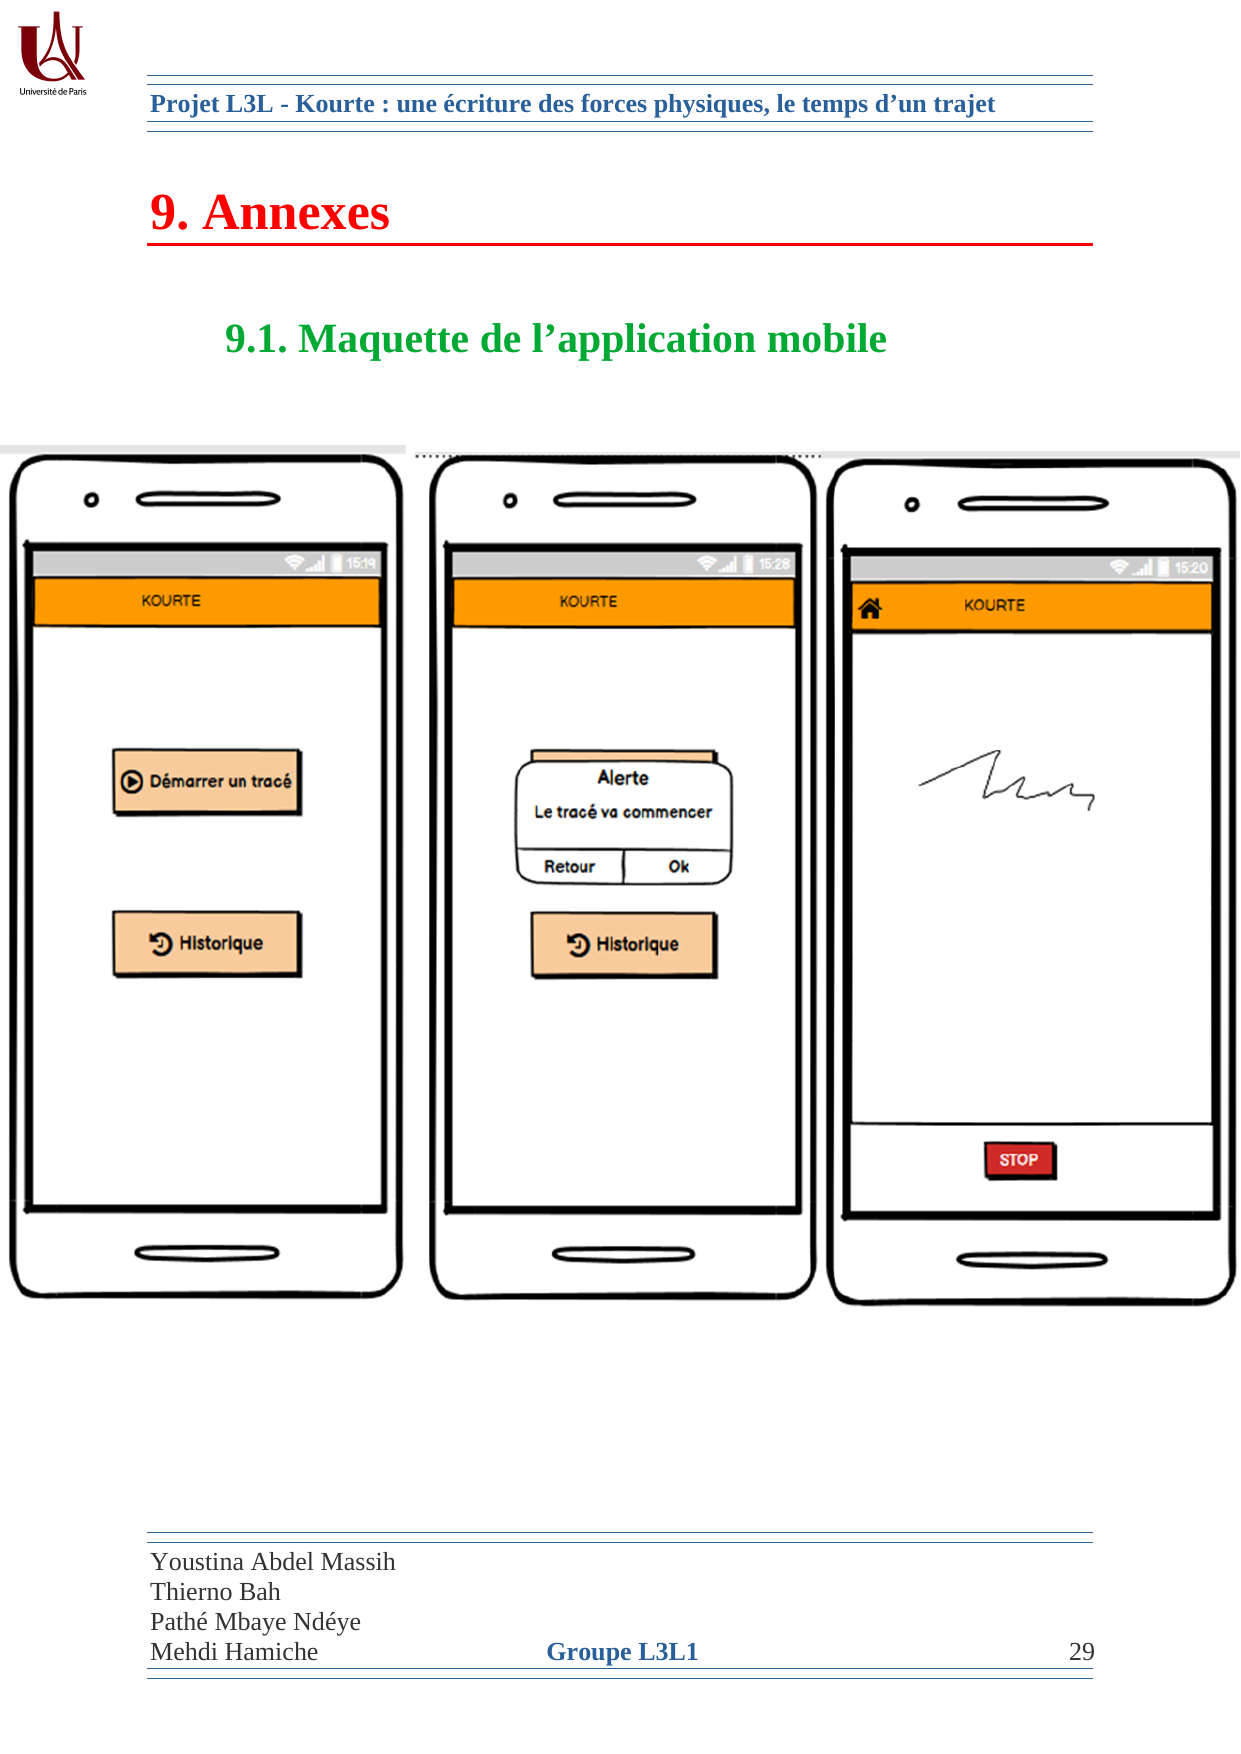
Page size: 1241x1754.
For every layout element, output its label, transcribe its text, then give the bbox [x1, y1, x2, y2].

subtitle 9. Annexes [147, 178, 1093, 243]
picture [414, 451, 1240, 1313]
picture [0, 0, 101, 107]
picture [0, 445, 406, 1307]
subtitle 9.1. Maquette de l’application mobile [150, 313, 1090, 361]
